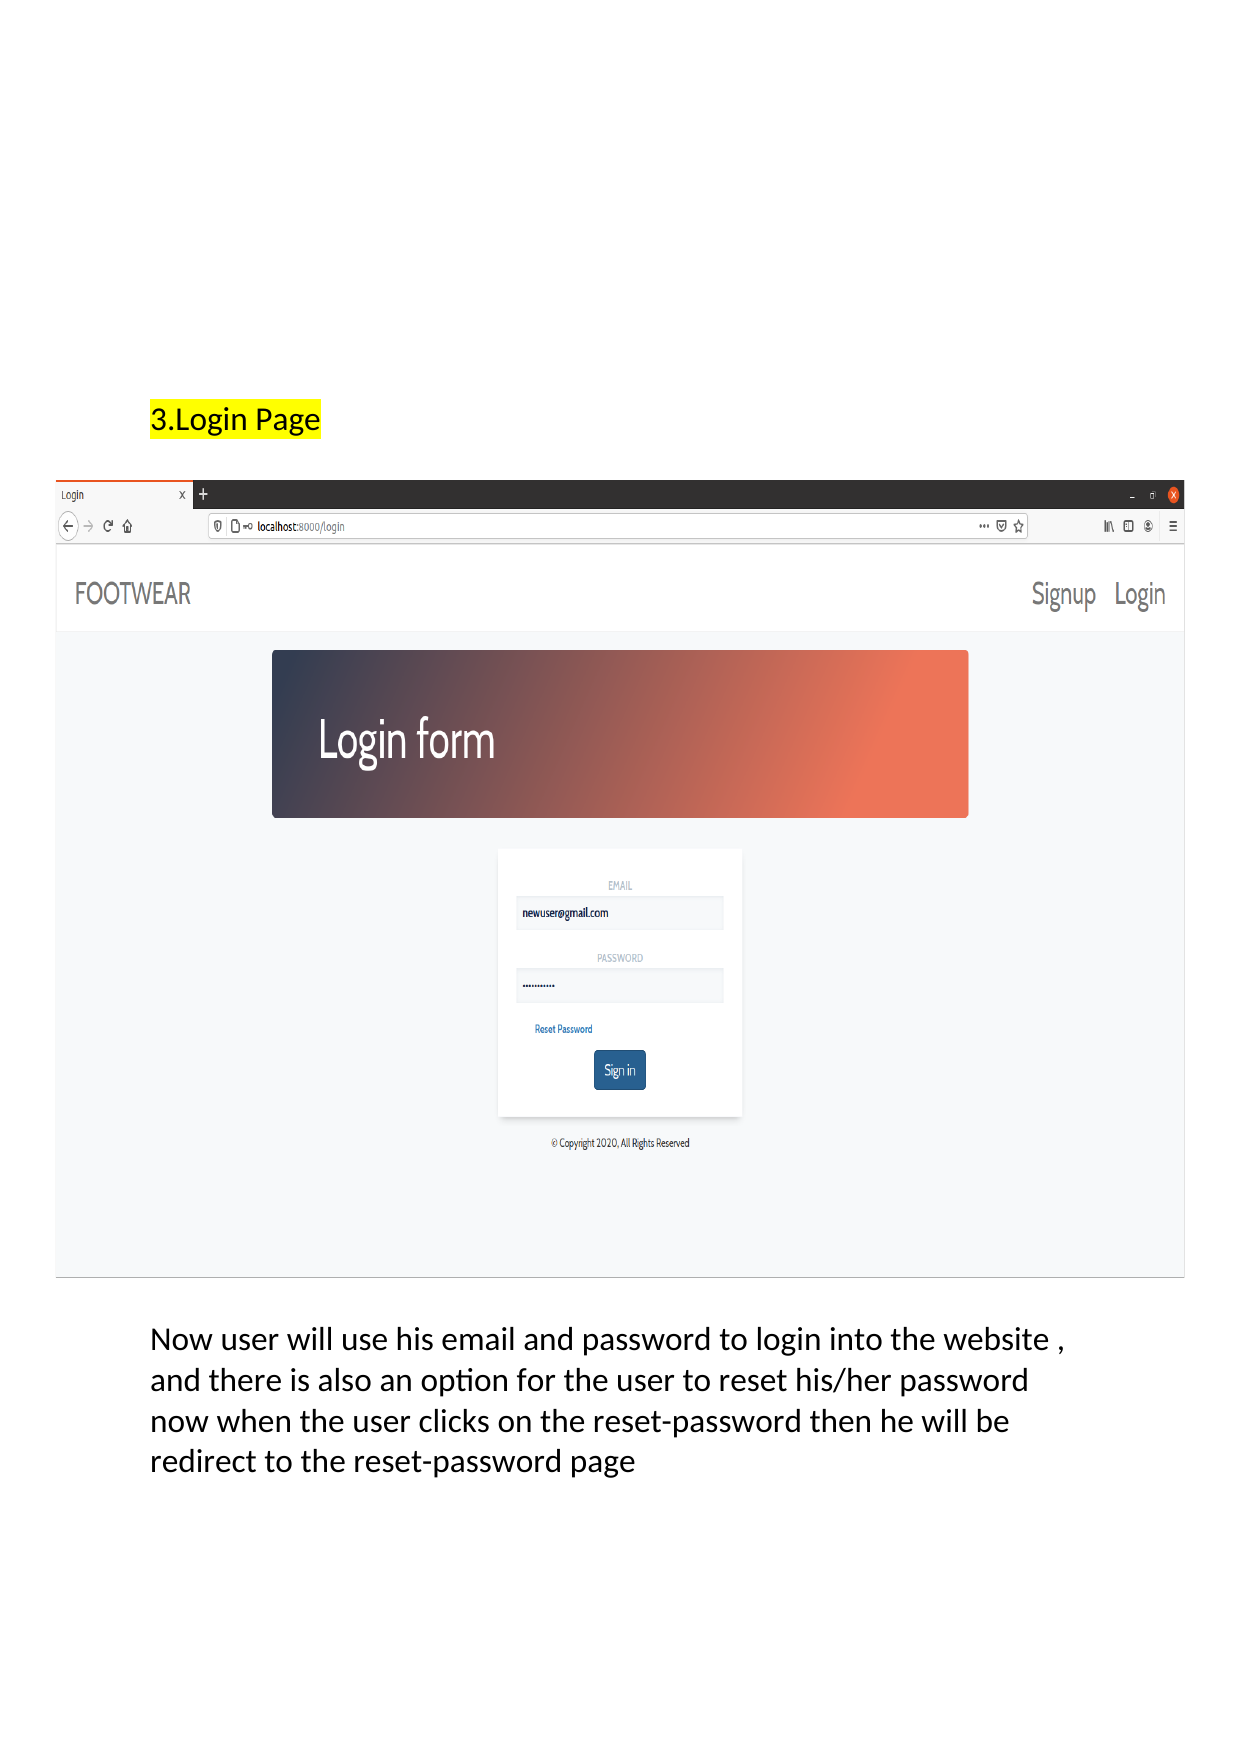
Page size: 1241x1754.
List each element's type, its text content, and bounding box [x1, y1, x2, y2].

picture [55, 480, 1185, 1278]
list Now user will use his email and password to login into the website , and there is also an option for the user to reset his/her password now when the user clicks on the reset-password then he will be redirect to the reset-password page [150, 1318, 1090, 1481]
list 3.Login Page [150, 398, 1090, 439]
